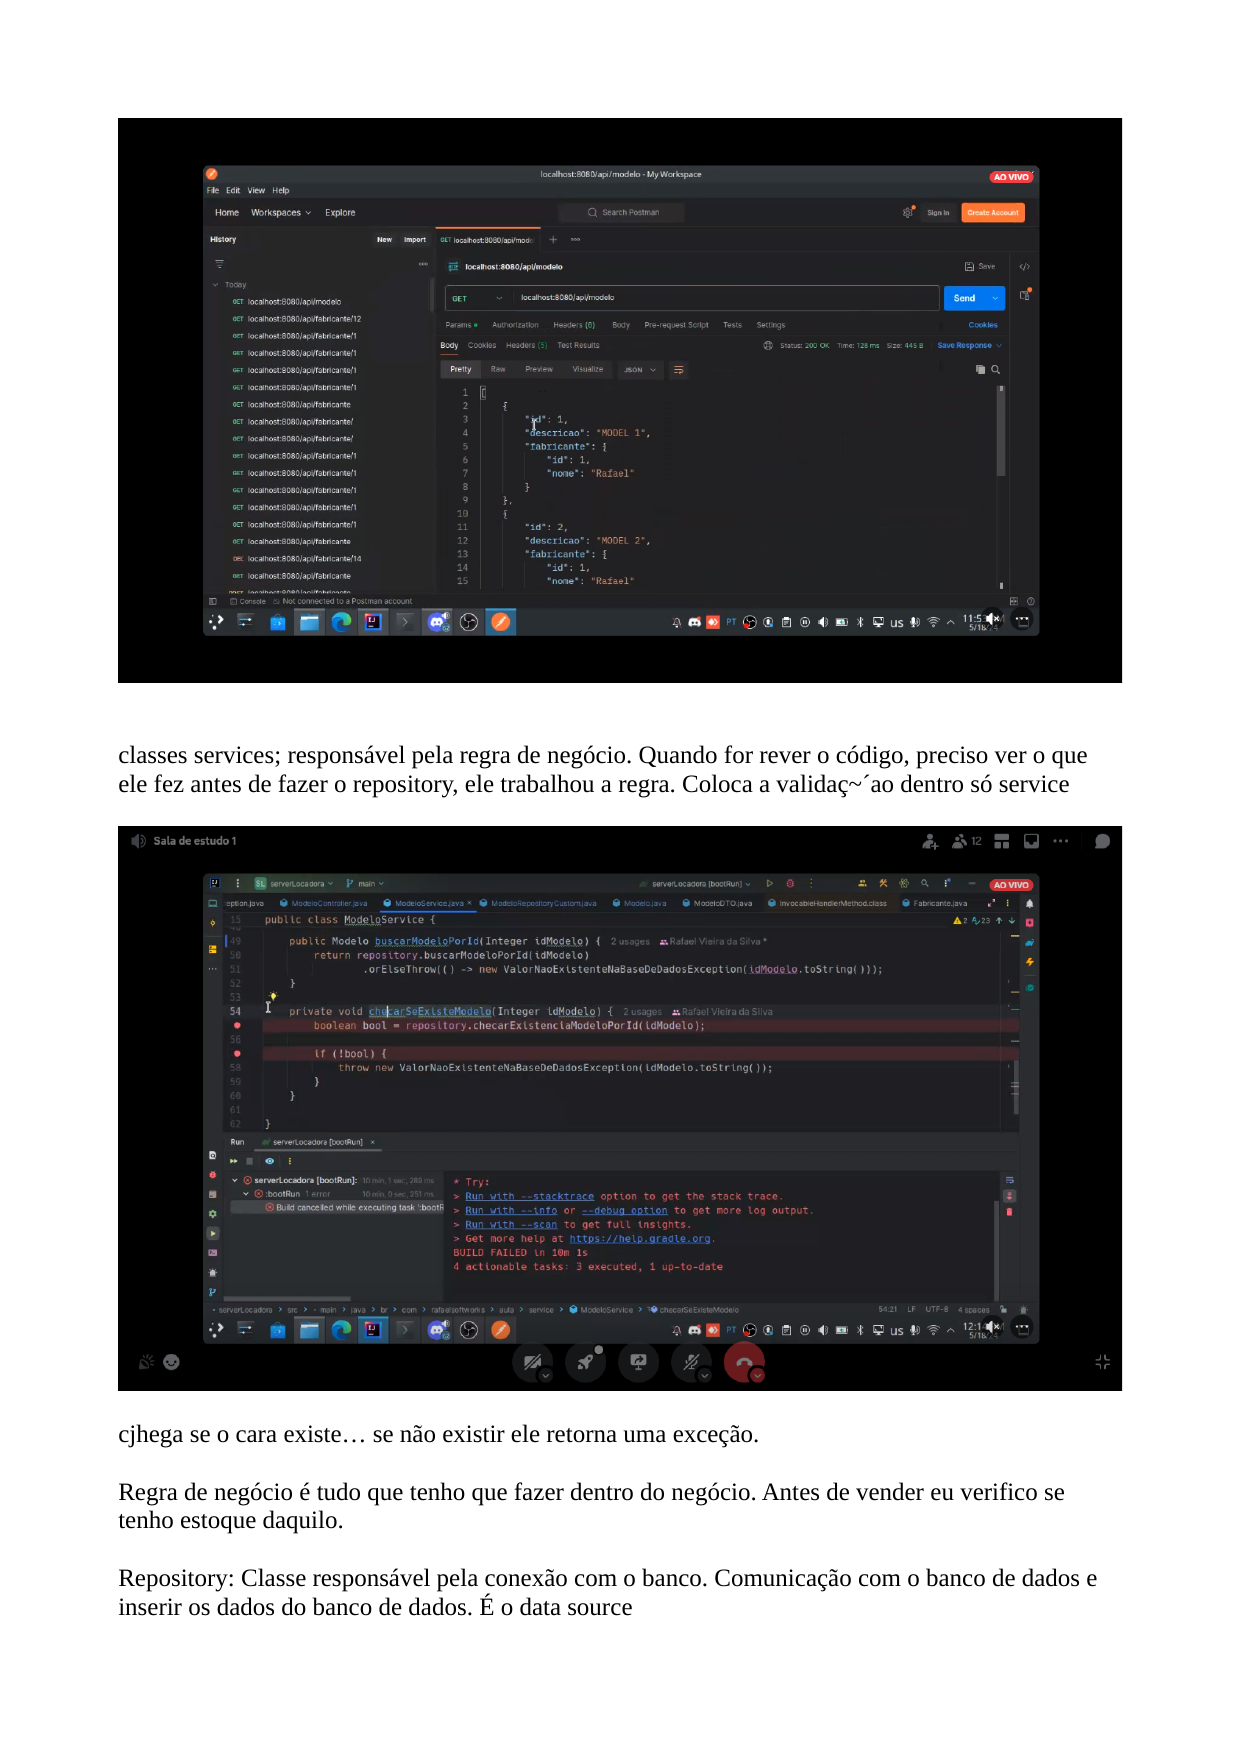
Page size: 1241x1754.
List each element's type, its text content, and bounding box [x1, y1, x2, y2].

text Repository: Classe responsável pela conexão com o banco. Comunicação com o banco de dados e inserir os dados do banco de dados. É o data source [118, 1563, 1122, 1621]
text Regra de negócio é tudo que tenho que fazer dentro do negócio. Antes de vender eu verifico se tenho estoque daquilo. [118, 1477, 1122, 1534]
text cjhega se o cara existe… se não existir ele retorna uma exceção. [118, 1419, 1122, 1448]
picture [118, 826, 1123, 1391]
text classes services; responsável pela regra de negócio. Quando for rever o código, preciso ver o que ele fez antes de fazer o repository, ele trabalhou a regra. Coloca a validaç~´ao dentro só service [118, 740, 1122, 797]
picture [118, 118, 1123, 683]
